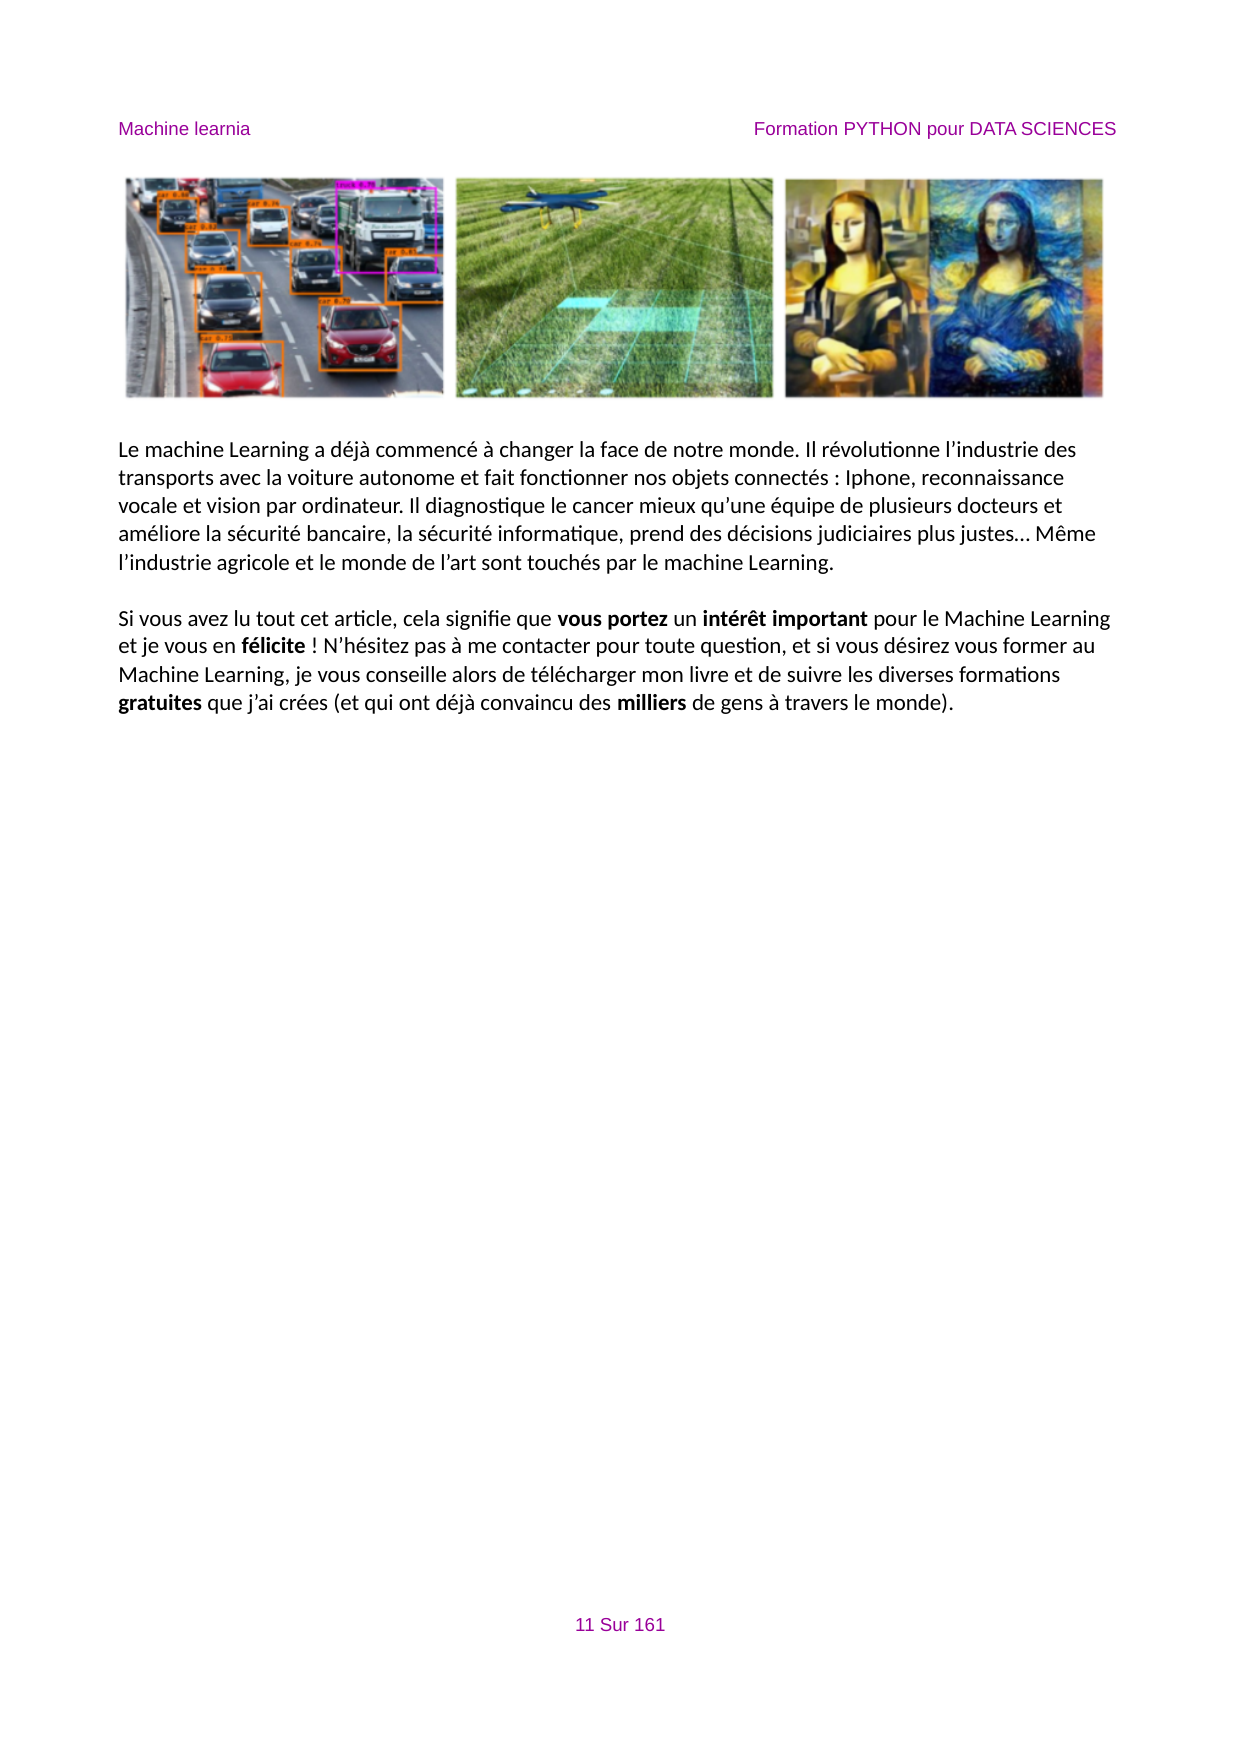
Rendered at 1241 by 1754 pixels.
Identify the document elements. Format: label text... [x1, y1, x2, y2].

text Si vous avez lu tout cet article, cela signifie que vous portez un intérêt important pour le Machine Learning et je vous en félicite ! N’hésitez pas à me contacter pour toute question, et si vous désirez vous former au Machine Learning, je vous conseille alors de télécharger mon livre et de suivre les diverses formations gratuites que j’ai crées (et qui ont déjà convaincu des milliers de gens à travers le monde). [118, 604, 1122, 716]
picture [118, 169, 1122, 408]
text Le machine Learning a déjà commencé à changer la face de notre monde. Il révolutionne l’industrie des transports avec la voiture autonome et fait fonctionner nos objets connectés : Iphone, reconnaissance vocale et vision par ordinateur. Il diagnostique le cancer mieux qu’une équipe de plusieurs docteurs et améliore la sécurité bancaire, la sécurité informatique, prend des décisions judiciaires plus justes… Même l’industrie agricole et le monde de l’art sont touchés par le machine Learning. [118, 436, 1122, 576]
